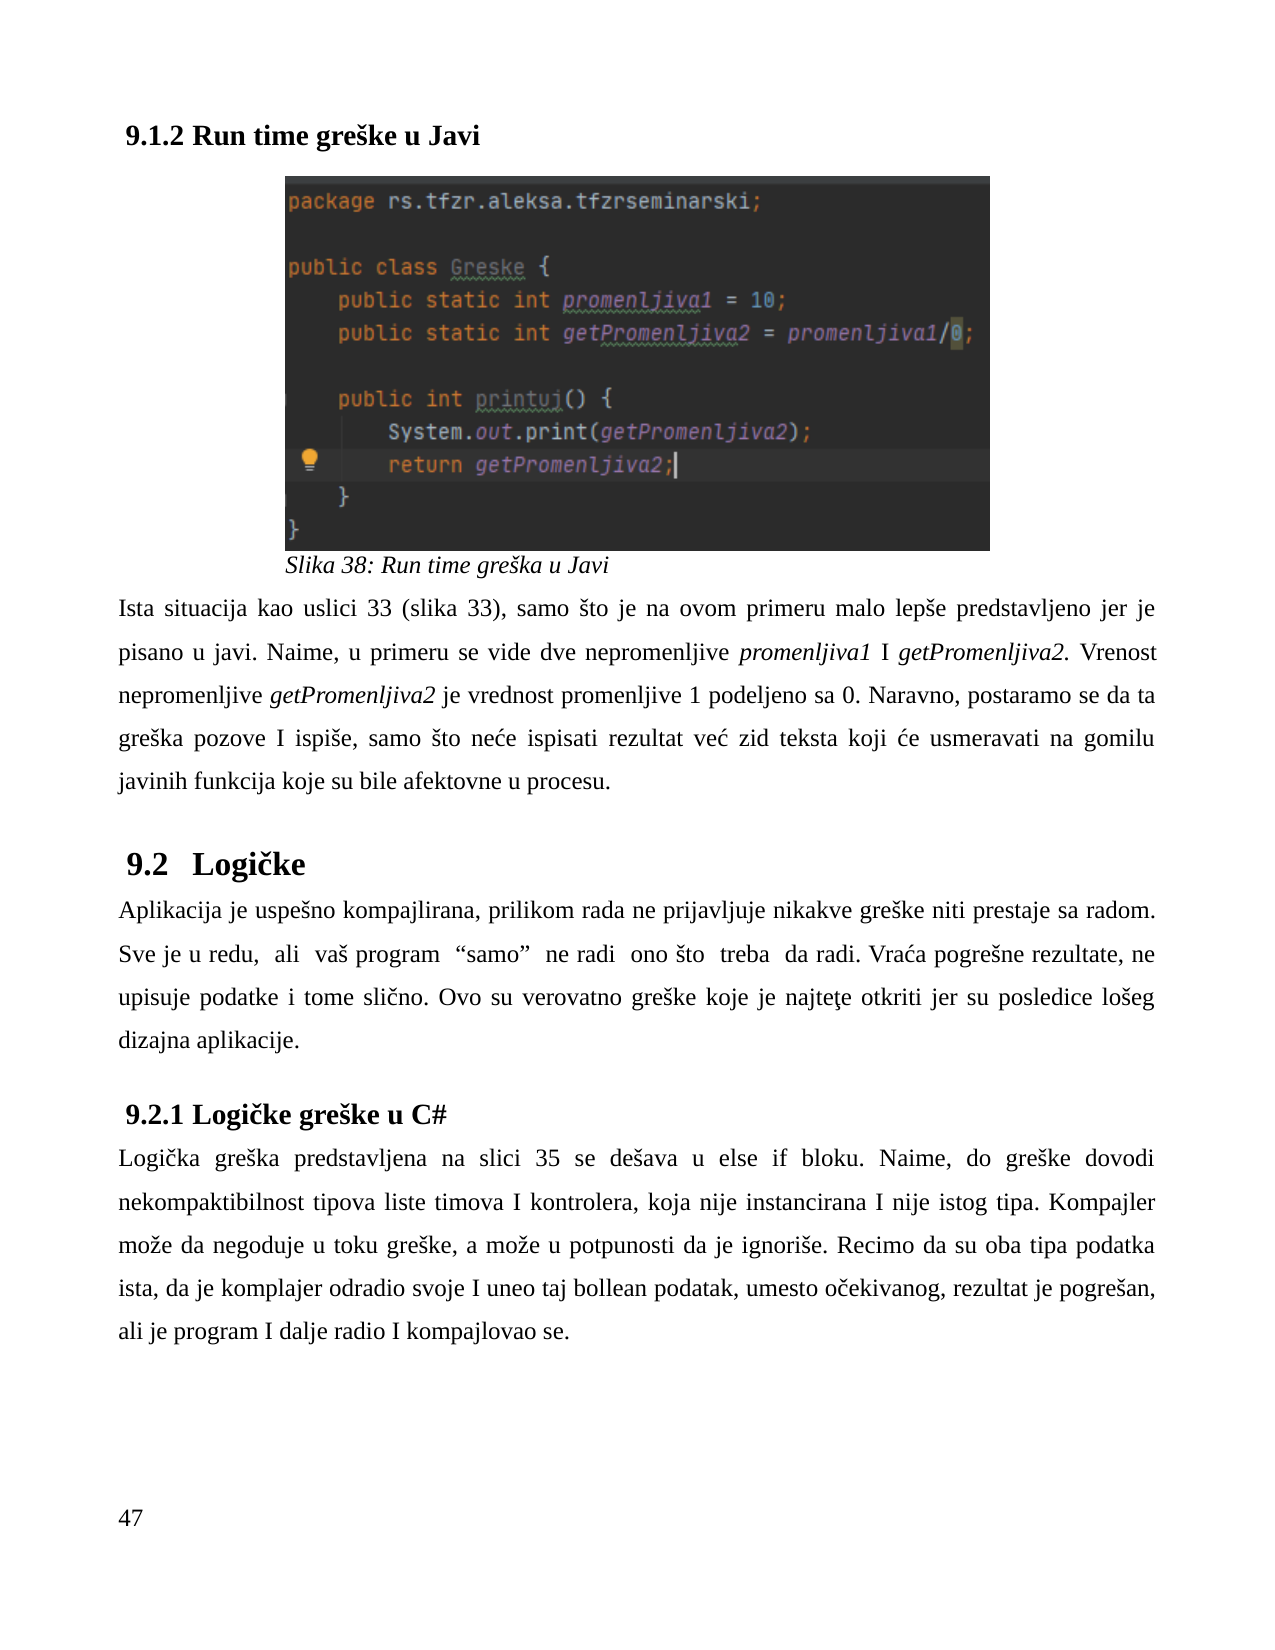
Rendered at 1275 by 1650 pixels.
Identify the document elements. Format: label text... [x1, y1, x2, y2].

subtitle Logičke [118, 844, 1157, 883]
subtitle Run time greške u Javi [118, 118, 1157, 152]
text Logička greška predstavljena na slici 35 se dešava u else if bloku. Naime, do greške dovodi nekompaktibilnost tipova liste timova I kontrolera, koja nije instancirana I nije istog tipa. Kompajler može da negoduje u toku greške, a može u potpunosti da je ignoriše. Recimo da su oba tipa podatka ista, da je komplajer odradio svoje I uneo taj bollean podatak, umesto očekivanog, rezultat je pogrešan, ali je program I dalje radio I kompajlovao se. [118, 1143, 1157, 1345]
text Slika 38: Run time greška u Javi [285, 551, 990, 579]
subtitle Logičke greške u C# [118, 1097, 1157, 1131]
text Ista situacija kao uslici 33 (slika 33), samo što je na ovom primeru malo lepše predstavljeno jer je pisano u javi. Naime, u primeru se vide dve nepromenljive promenljiva1 I getPromenljiva2. Vrenost nepromenljive getPromenljiva2 je vrednost promenljive 1 podeljeno sa 0. Naravno, postaramo se da ta greška pozove I ispiše, samo što neće ispisati rezultat već zid teksta koji će usmeravati na gomilu javinih funkcija koje su bile afektovne u procesu. [118, 164, 1157, 795]
text Aplikacija je uspešno kompajlirana, prilikom rada ne prijavljuje nikakve greške niti prestaje sa radom. Sve je u redu, ali vaš program “samo” ne radi ono što treba da radi. Vraća pogrešne rezultate, ne upisuje podatke i tome slično. Ovo su verovatno greške koje je najteţe otkriti jer su posledice lošeg dizajna aplikacije. [118, 896, 1157, 1054]
picture [285, 176, 990, 551]
